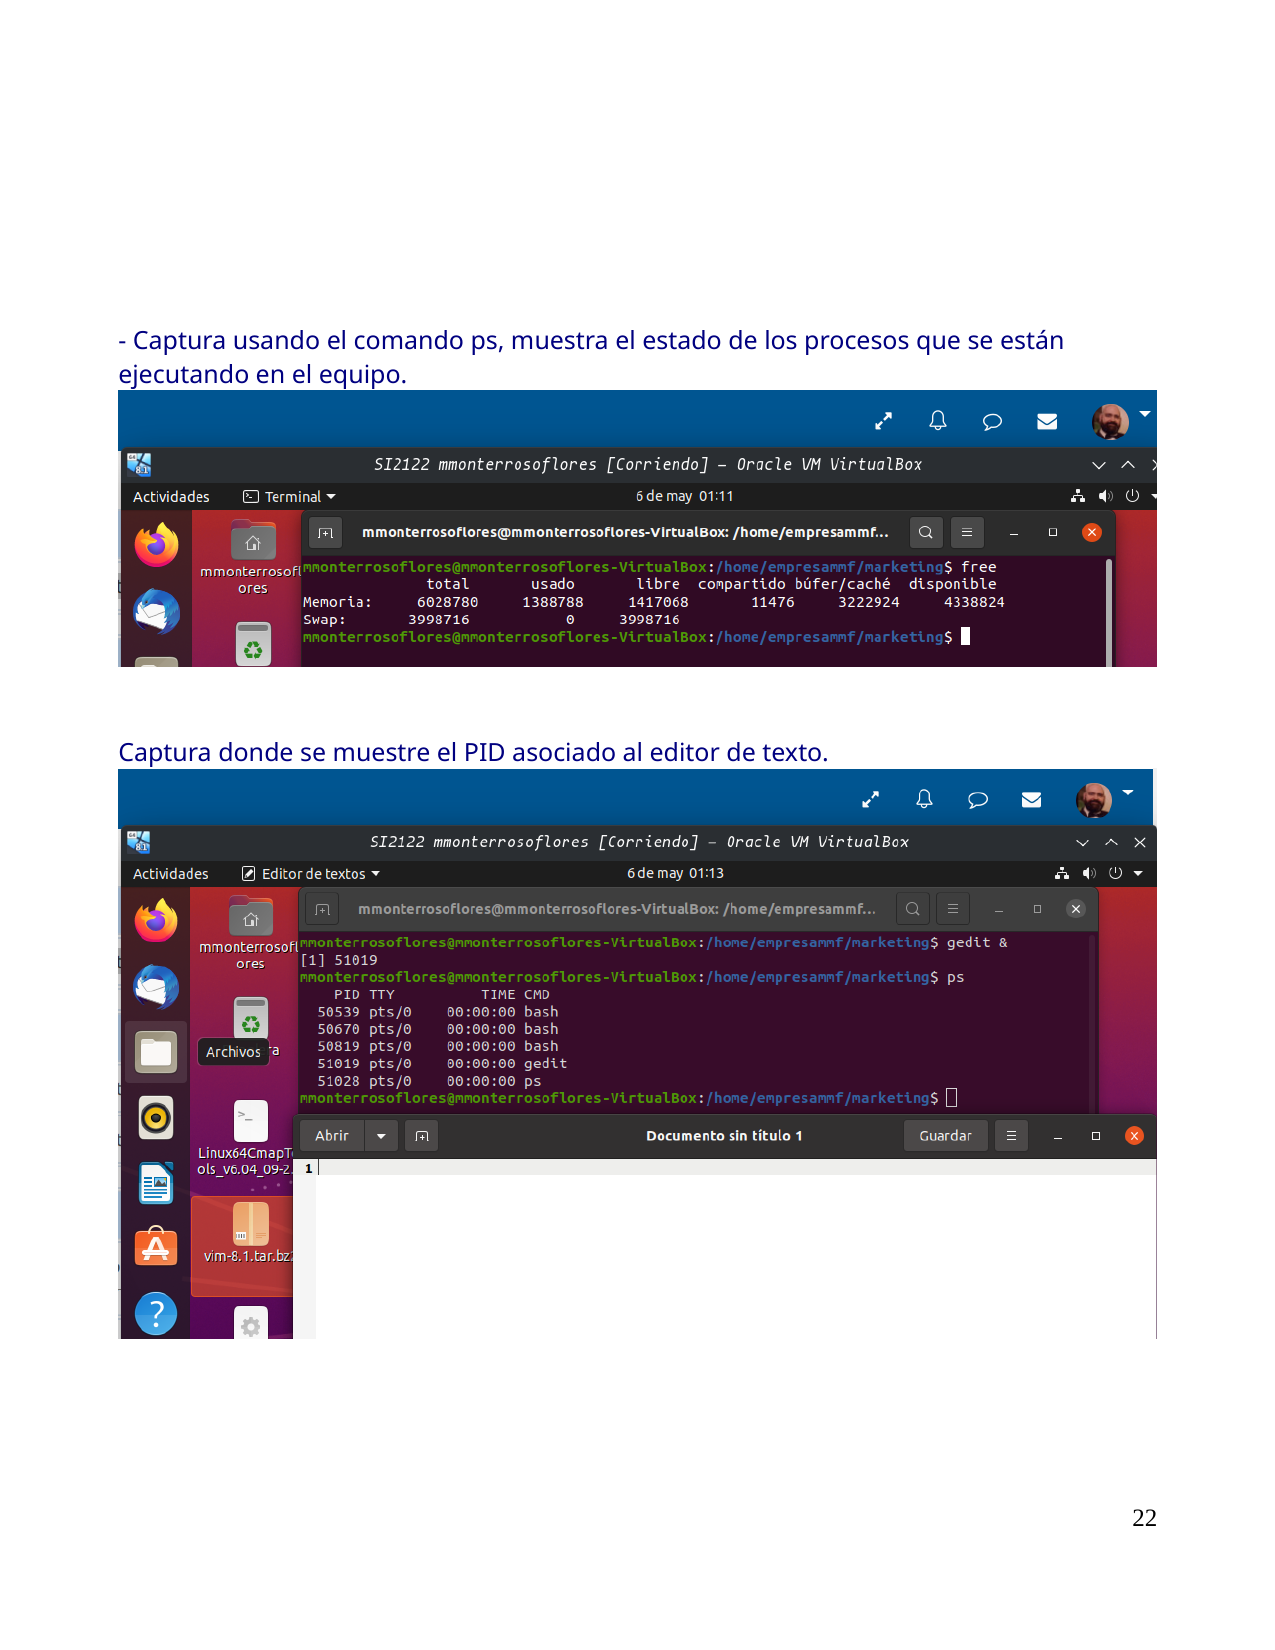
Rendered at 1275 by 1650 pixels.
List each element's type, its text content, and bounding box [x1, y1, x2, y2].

text - Captura usando el comando ps, muestra el estado de los procesos que se están ejecutando en el equipo. [118, 322, 1157, 390]
text Captura donde se muestre el PID asociado al editor de texto. [118, 735, 1157, 768]
picture [118, 390, 1157, 667]
picture [118, 768, 1157, 1339]
table_header [118, 667, 1157, 701]
table_header [118, 1339, 1157, 1372]
